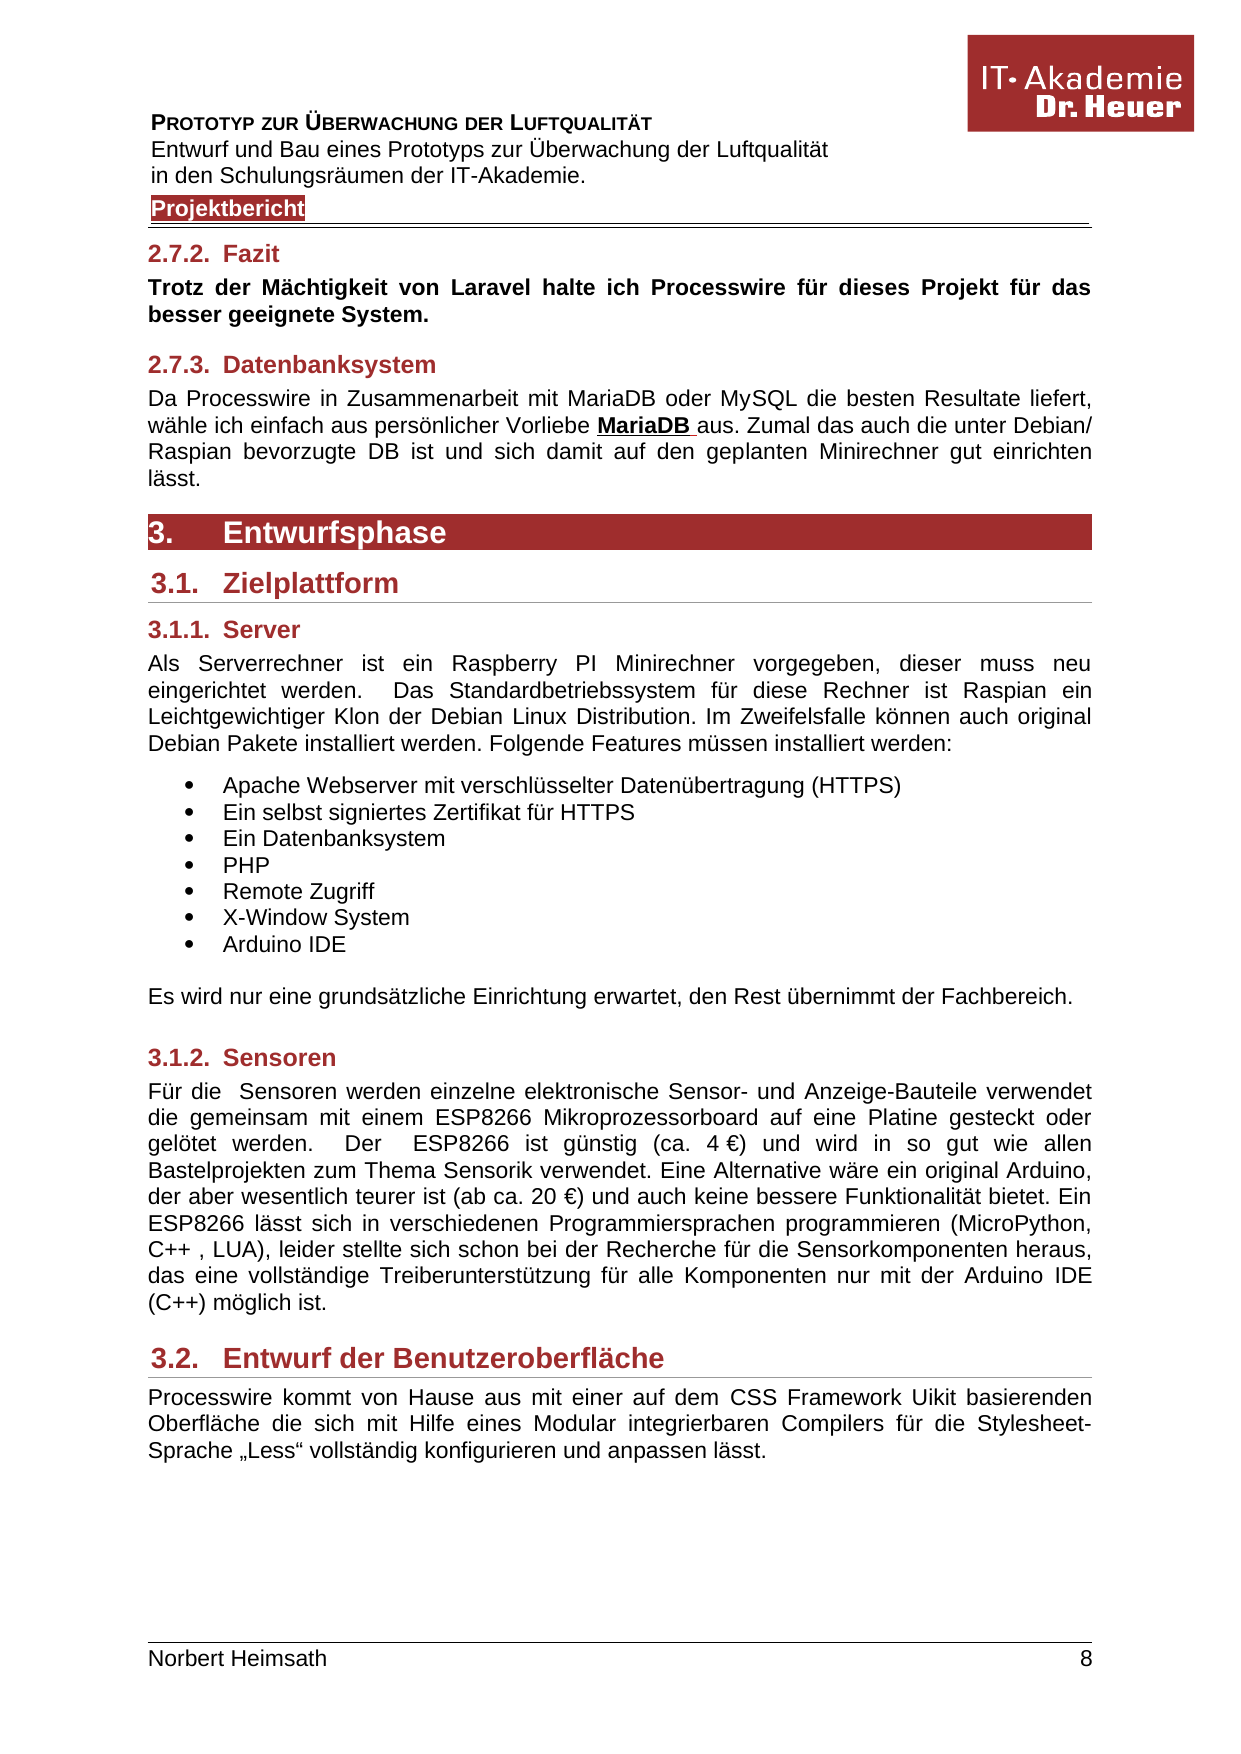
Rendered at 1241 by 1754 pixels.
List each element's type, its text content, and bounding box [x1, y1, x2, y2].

subtitle Zielplattform [148, 563, 1092, 602]
text Da Processwire in Zusammenarbeit mit MariaDB oder MySQL die besten Resultate liefert, wähle ich einfach aus persönlicher Vorliebe MariaDB aus. Zumal das auch die unter Debian/Raspian bevorzugte DB ist und sich damit auf den geplanten Minirechner gut einrichten lässt. [148, 385, 1092, 491]
list Apache Webserver mit verschlüsselter Datenübertragung (HTTPS) [185, 772, 1092, 799]
list Remote Zugriff [185, 878, 1092, 904]
list X-Window System [185, 904, 1092, 931]
list PHP [185, 852, 1092, 878]
subtitle Fazit [148, 239, 1092, 268]
subtitle Entwurf der Benutzeroberfläche [148, 1338, 1092, 1377]
text Als Serverrechner ist ein Raspberry PI Minirechner vorgegeben, dieser muss neu eingerichtet werden. Das Standardbetriebssystem für diese Rechner ist Raspian ein Leichtgewichtiger Klon der Debian Linux Distribution. Im Zweifelsfalle können auch original Debian Pakete installiert werden. Folgende Features müssen installiert werden: [148, 650, 1092, 756]
list Es wird nur eine grundsätzliche Einrichtung erwartet, den Rest übernimmt der Fachbereich. [148, 957, 1092, 1010]
text Trotz der Mächtigkeit von Laravel halte ich Processwire für dieses Projekt für das besser geeignete System. [148, 274, 1092, 327]
subtitle Sensoren [148, 1042, 1092, 1071]
subtitle Server [148, 615, 1092, 644]
list Arduino IDE [185, 931, 1092, 957]
list Ein Datenbanksystem [185, 825, 1092, 852]
text Processwire kommt von Hause aus mit einer auf dem CSS Framework Uikit basierenden Oberfläche die sich mit Hilfe eines Modular integrierbaren Compilers für die Stylesheet-Sprache „Less“ vollständig konfigurieren und anpassen lässt. [148, 1384, 1092, 1463]
text Für die Sensoren werden einzelne elektronische Sensor- und Anzeige-Bauteile verwendet die gemeinsam mit einem ESP8266 Mikroprozessorboard auf eine Platine gesteckt oder gelötet werden. Der ESP8266 ist günstig (ca. 4 €) und wird in so gut wie allen Bastelprojekten zum Thema Sensorik verwendet. Eine Alternative wäre ein original Arduino, der aber wesentlich teurer ist (ab ca. 20 €) und auch keine bessere Funktionalität bietet. Ein ESP8266 lässt sich in verschiedenen Programmiersprachen programmieren (MicroPython, C++ , LUA), leider stellte sich schon bei der Recherche für die Sensorkomponenten heraus, das eine vollständige Treiberunterstützung für alle Komponenten nur mit der Arduino IDE (C++) möglich ist. [148, 1078, 1092, 1315]
subtitle Entwurfsphase [148, 514, 1092, 550]
list Ein selbst signiertes Zertifikat für HTTPS [185, 799, 1092, 825]
subtitle Datenbanksystem [148, 350, 1092, 379]
